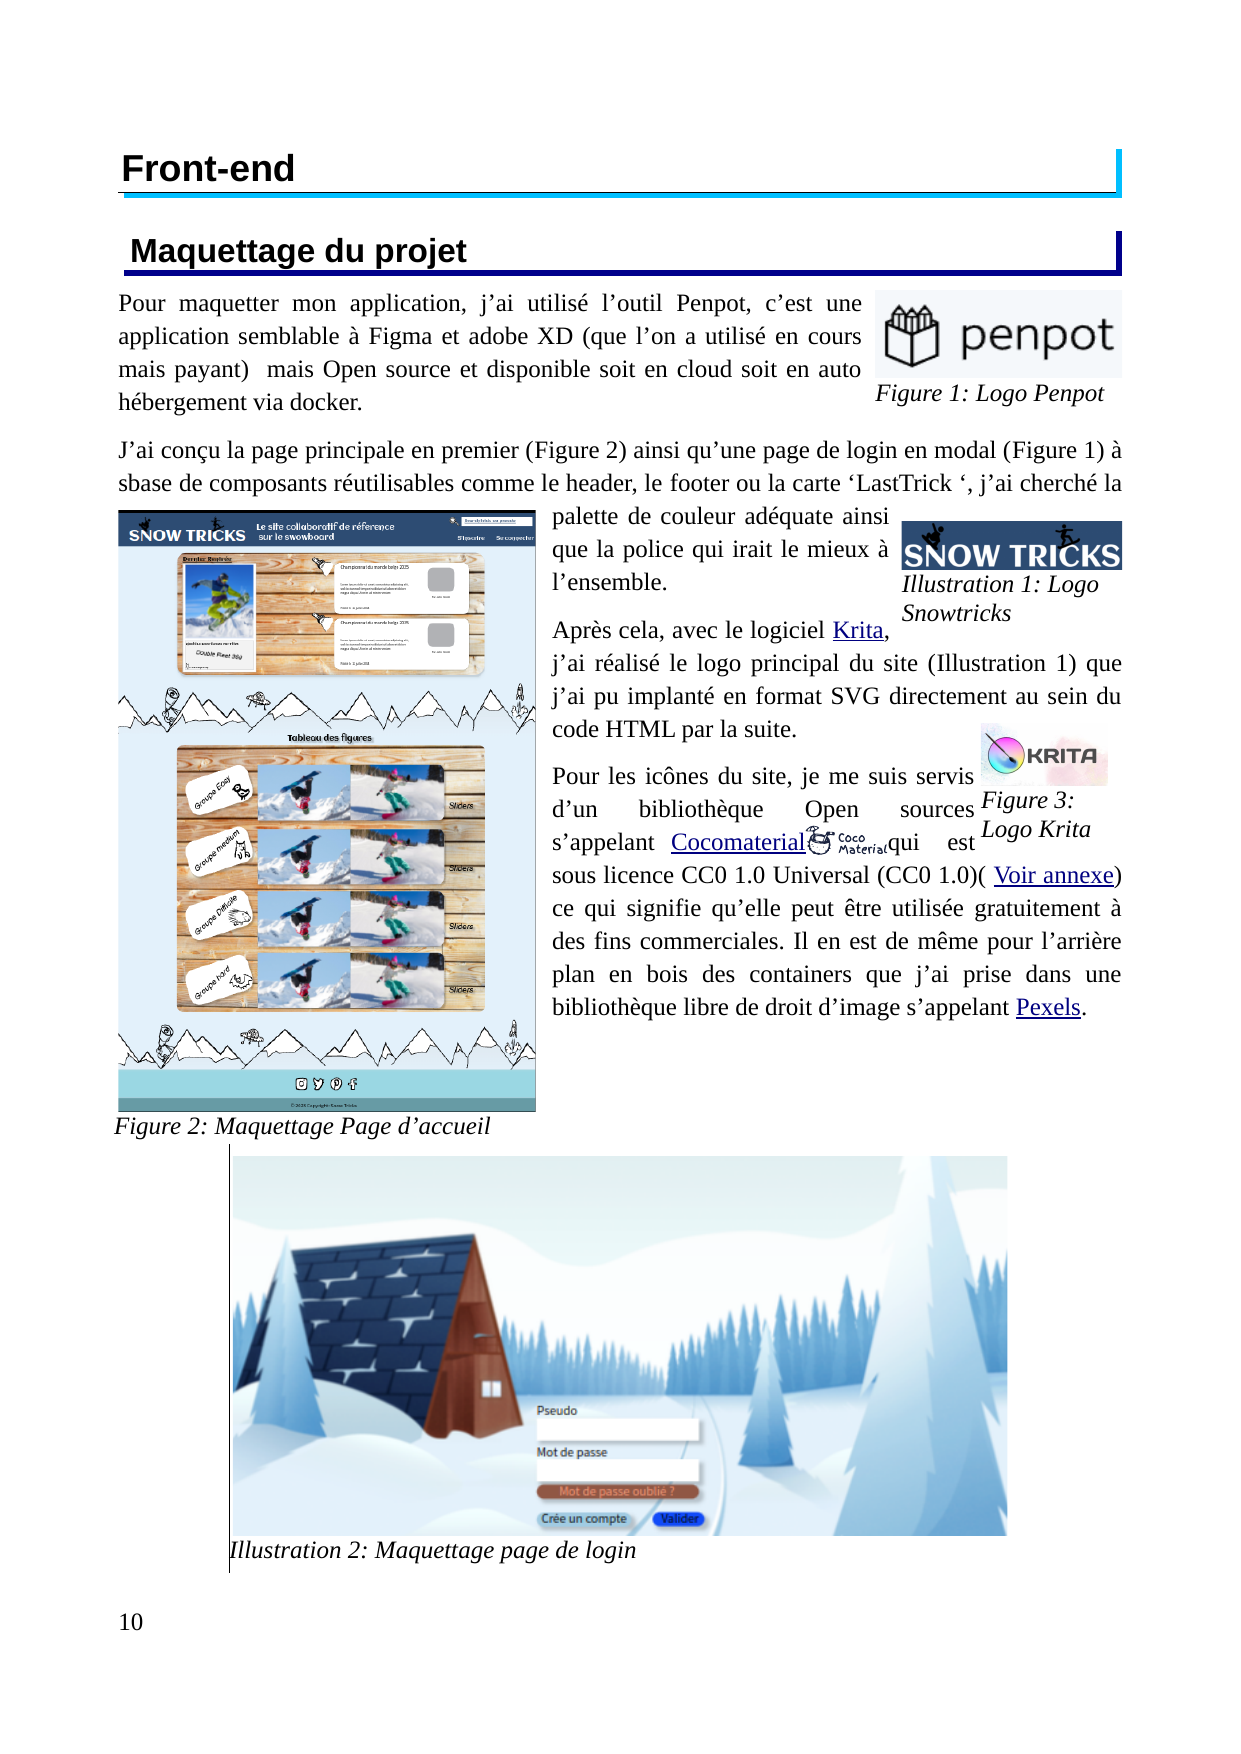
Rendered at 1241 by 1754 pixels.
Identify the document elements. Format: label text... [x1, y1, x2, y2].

text J’ai conçu la page principale en premier (Figure 2) ainsi qu’une page de login en modal (Figure 1) à sbase de composants réutilisables comme le header, le footer ou la carte ‘LastTrick ‘, j’ai cherché la palette de couleur adéquate ainsi que la police qui irait le mieux à l’ensemble. [114, 435, 1122, 596]
text Pour les icônes du site, je me suis servis d’un bibliothèque Open sources s’appelant Cocomaterial qui est sous licence CC0 1.0 Universal (CC0 1.0)( Voir annexe) ce qui signifie qu’elle peut être utilisée gratuitement à des fins commerciales. Il en est de même pour l’arrière plan en bois des containers que j’ai prise dans une bibliothèque libre de droit d’image s’appelant Pexels. [540, 761, 1122, 1021]
text Figure 2: Maquettage Page d’accueil [114, 523, 540, 1140]
subtitle Front-end [118, 143, 1116, 192]
subtitle Maquettage du projet [118, 231, 1116, 270]
picture [118, 510, 536, 1112]
text Après cela, avec le logiciel Krita, j’ai réalisé le logo principal du site (Illustration 1) que j’ai pu implanté en format SVG directement au sein du code HTML par la suite. [540, 615, 1122, 742]
text Figure 1: Logo Penpot [875, 378, 1122, 407]
picture [980, 723, 1108, 786]
picture [875, 290, 1123, 378]
picture [901, 521, 1123, 570]
text Pour maquetter mon application, j’ai utilisé l’outil Penpot, c’est une application semblable à Figma et adobe XD (que l’on a utilisé en cours mais payant) mais Open source et disponible soit en cloud soit en auto hébergement via docker. [118, 278, 1122, 416]
text Illustration 1: Logo Snowtricks [902, 570, 1122, 627]
text Figure 3: Logo Krita [981, 786, 1108, 843]
picture [232, 1156, 1008, 1536]
text Illustration 2: Maquettage page de login [230, 1156, 1011, 1564]
